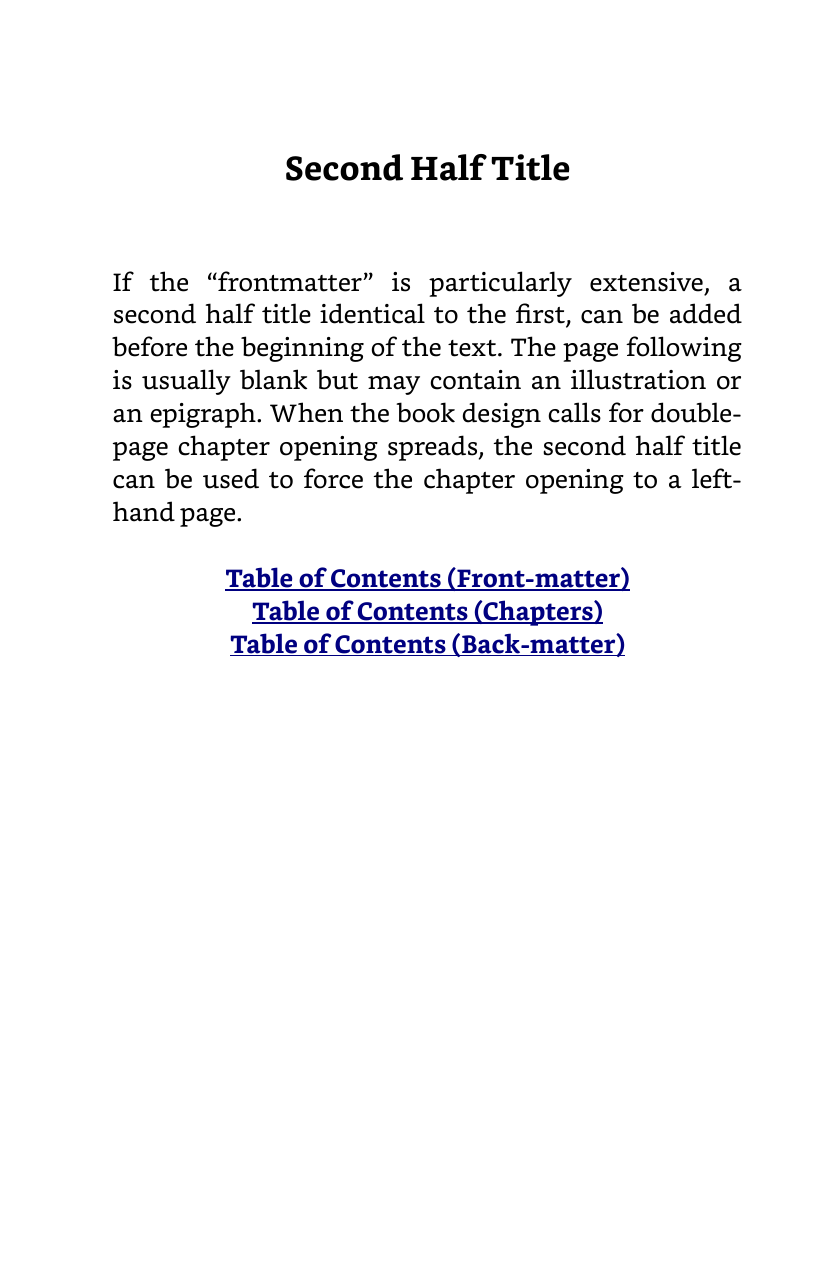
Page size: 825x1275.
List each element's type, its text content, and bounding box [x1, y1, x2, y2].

text Table of Contents (Front-matter) [112, 561, 742, 594]
text Table of Contents (Chapters) [112, 594, 742, 627]
text Table of Contents (Back-matter) [112, 627, 742, 659]
text If the “frontmatter” is particularly extensive, a second half title identical to the first, can be added before the beginning of the text. The page following is usually blank but may contain an illustration or an epigraph. When the book design calls for double-page chapter opening spreads, the second half title can be used to force the chapter opening to a left-hand page. [112, 264, 742, 528]
subtitle Second Half Title [112, 146, 742, 189]
